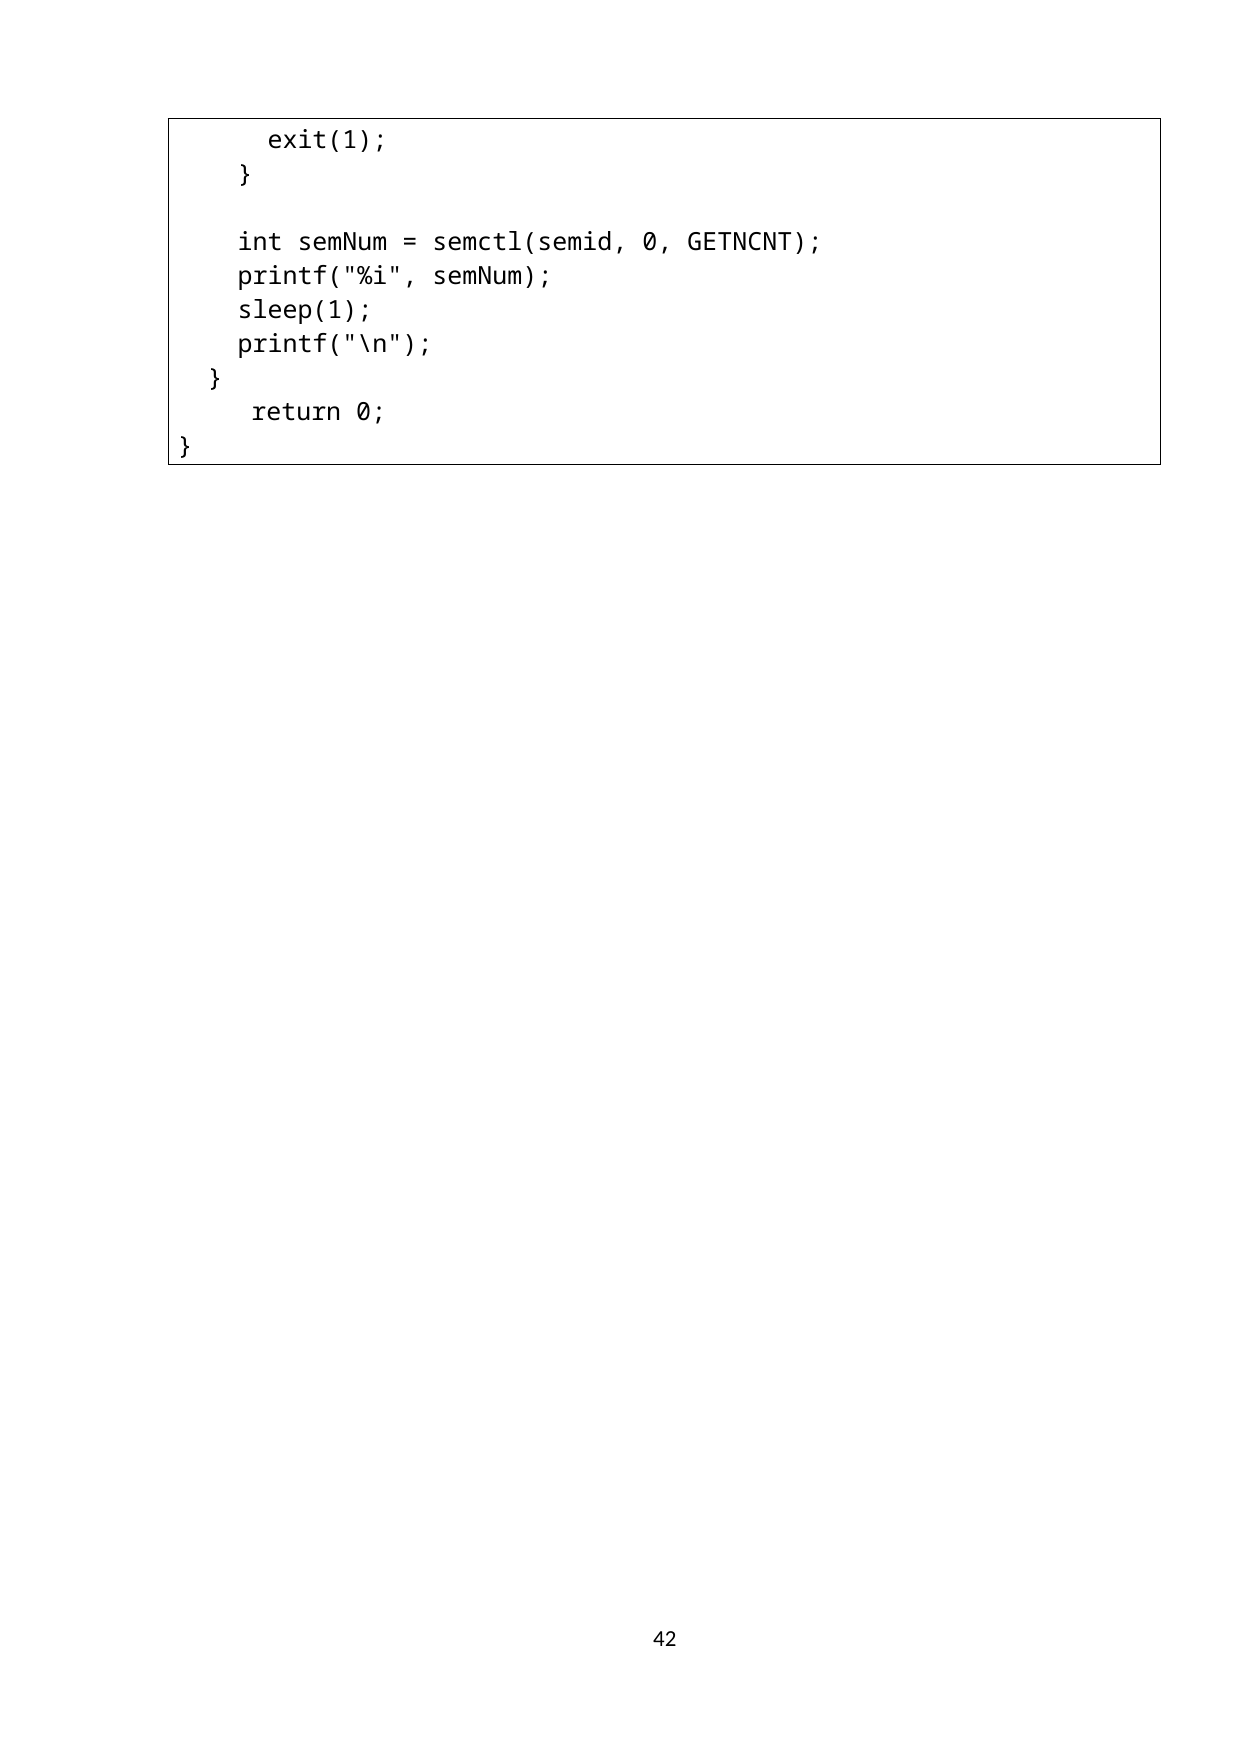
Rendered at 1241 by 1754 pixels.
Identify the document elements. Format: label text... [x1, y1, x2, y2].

text exit(1); [169, 119, 1160, 155]
text return 0; [177, 394, 1152, 425]
text } [177, 360, 1152, 394]
text printf("\n"); [177, 326, 1152, 360]
text sleep(1); [177, 292, 1152, 326]
text int semNum = semctl(semid, 0, GETNCNT); [177, 223, 1152, 257]
text } [177, 155, 1152, 189]
text printf("%i", semNum); [177, 257, 1152, 292]
text } [169, 425, 1160, 464]
